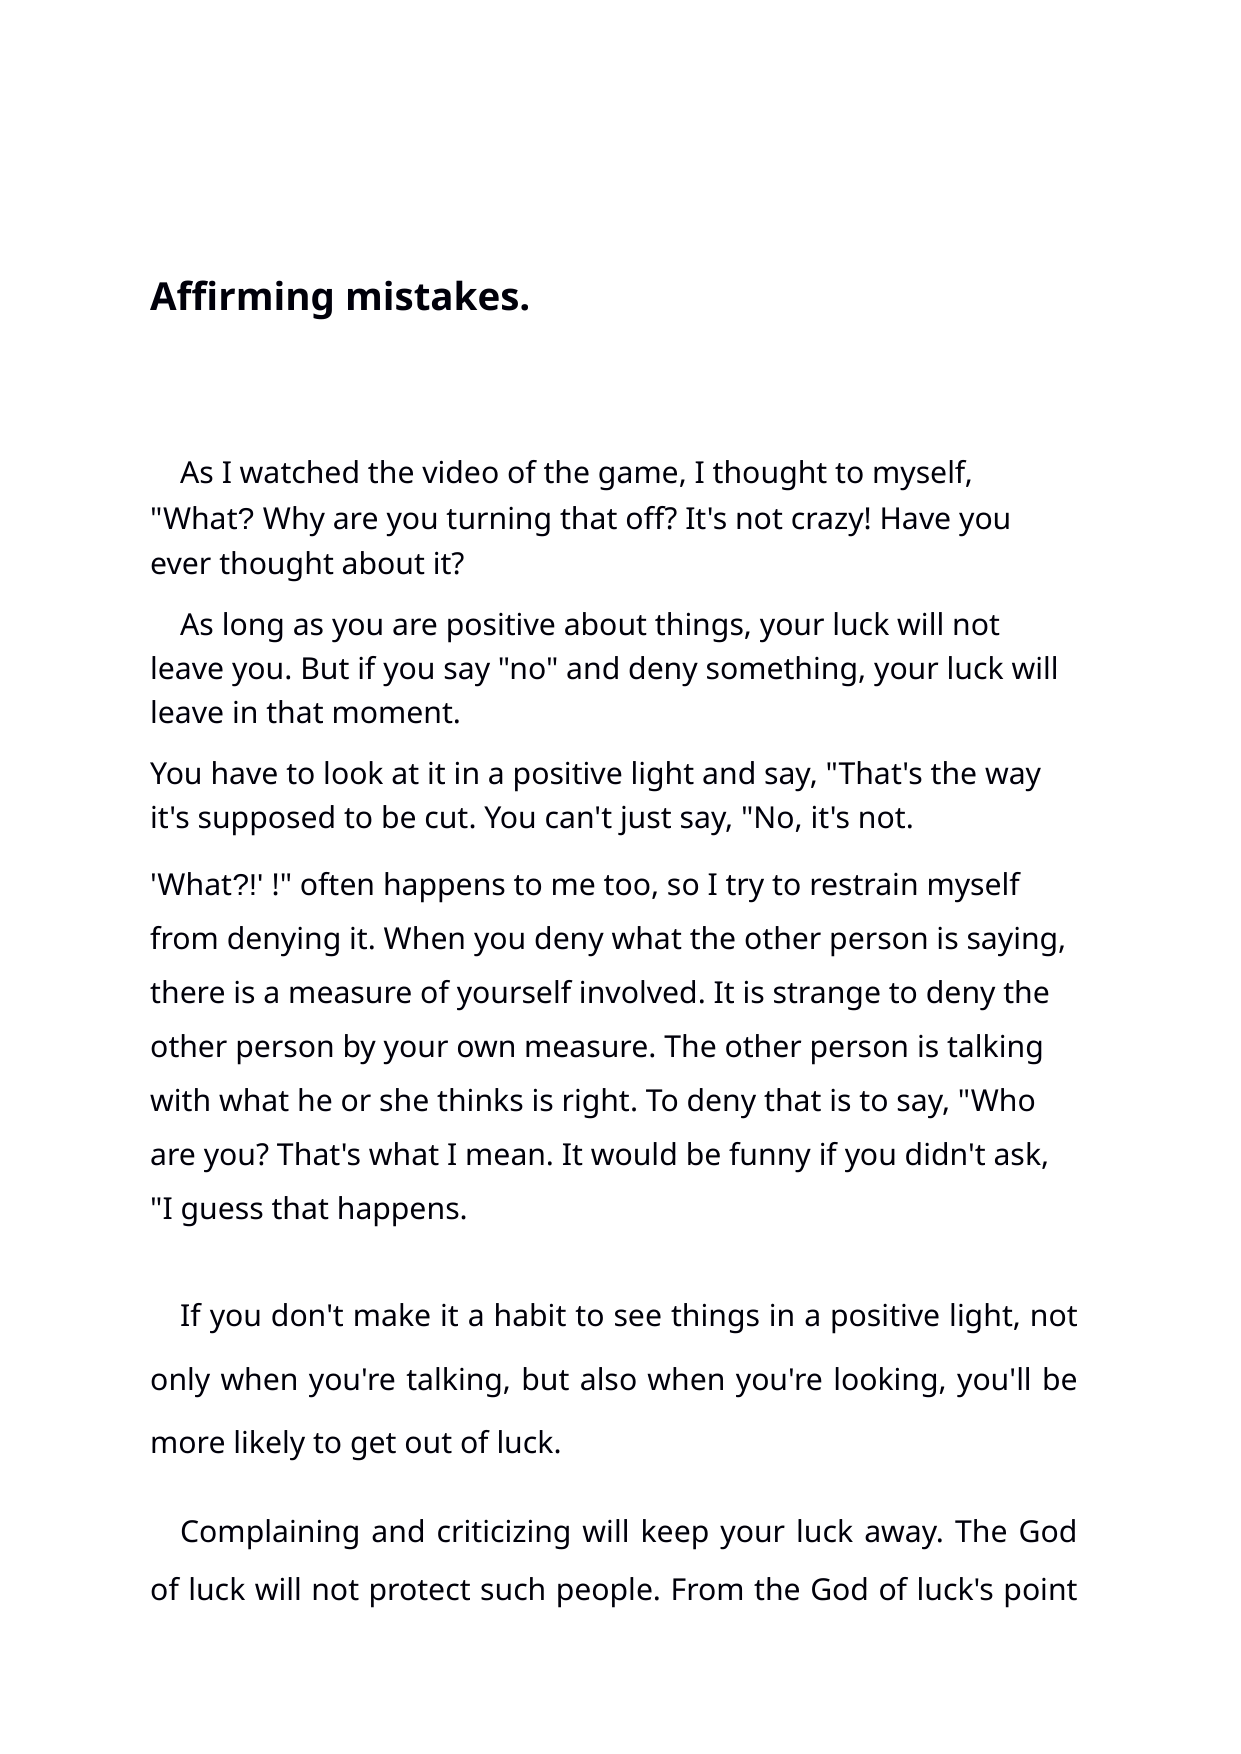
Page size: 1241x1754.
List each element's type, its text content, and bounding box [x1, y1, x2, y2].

text 'What?!' !" often happens to me too, so I try to restrain myself from denying it. When you deny what the other person is saying, there is a measure of yourself involved. It is strange to deny the other person by your own measure. The other person is talking with what he or she thinks is right. To deny that is to say, "Who are you? That's what I mean. It would be funny if you didn't ask, "I guess that happens. [150, 852, 1079, 1231]
text Complaining and criticizing will keep your luck away. The God of luck will not protect such people. From the God of luck's point [150, 1497, 1079, 1612]
text As long as you are positive about things, your luck will not leave you. But if you say "no" and deny something, your luck will leave in that moment. [150, 600, 1079, 732]
text Affirming mistakes. [150, 279, 1090, 318]
text You have to look at it in a positive light and say, "That's the way it's supposed to be cut. You can't just say, "No, it's not. [150, 749, 1079, 837]
text If you don't make it a habit to see things in a positive light, not only when you're talking, but also when you're looking, you'll be more likely to get out of luck. [150, 1276, 1079, 1467]
text As I watched the video of the game, I thought to myself, "What? Why are you turning that off? It's not crazy! Have you ever thought about it? [150, 448, 1073, 583]
